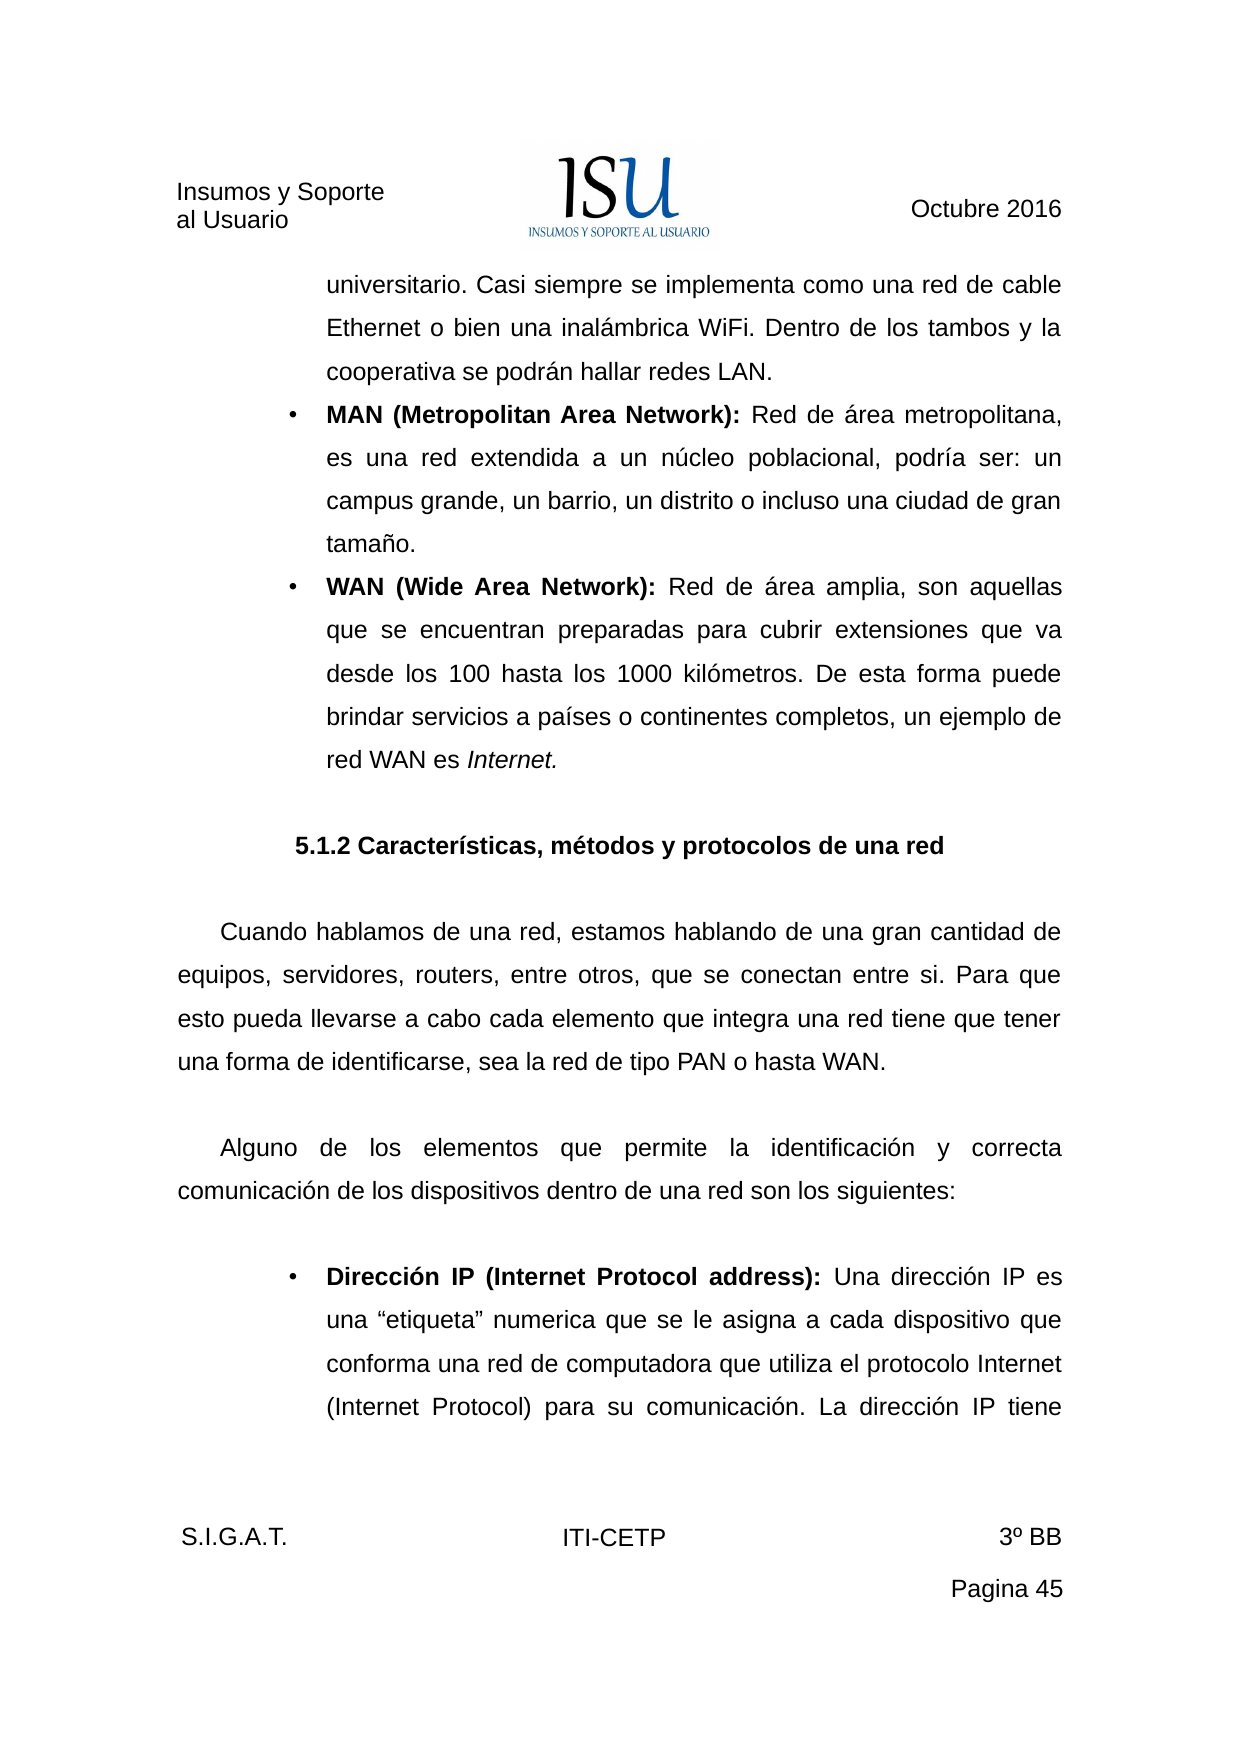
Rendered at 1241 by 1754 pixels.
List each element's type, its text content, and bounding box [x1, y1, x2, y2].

text 5.1.2 Características, métodos y protocolos de una red [177, 831, 1063, 860]
list MAN (Metropolitan Area Network): Red de área metropolitana, es una red extendida a un núcleo poblacional, podría ser: un campus grande, un barrio, un distrito o incluso una ciudad de gran tamaño. [288, 399, 1063, 558]
list Dirección IP (Internet Protocol address): Una dirección IP es una “etiqueta” numerica que se le asigna a cada dispositivo que conforma una red de computadora que utiliza el protocolo Internet (Internet Protocol) para su comunicación. La dirección IP tiene [288, 1262, 1063, 1421]
text Alguno de los elementos que permite la identificación y correcta comunicación de los dispositivos dentro de una red son los siguientes: [177, 1133, 1063, 1205]
picture [517, 138, 723, 252]
list universitario. Casi siempre se implementa como una red de cable Ethernet o bien una inalámbrica WiFi. Dentro de los tambos y la cooperativa se podrán hallar redes LAN. [288, 270, 1063, 385]
text Cuando hablamos de una red, estamos hablando de una gran cantidad de equipos, servidores, routers, entre otros, que se conectan entre si. Para que esto pueda llevarse a cabo cada elemento que integra una red tiene que tener una forma de identificarse, sea la red de tipo PAN o hasta WAN. [177, 917, 1063, 1075]
list WAN (Wide Area Network): Red de área amplia, son aquellas que se encuentran preparadas para cubrir extensiones que va desde los 100 hasta los 1000 kilómetros. De esta forma puede brindar servicios a países o continentes completos, un ejemplo de red WAN es Internet. [288, 572, 1063, 773]
